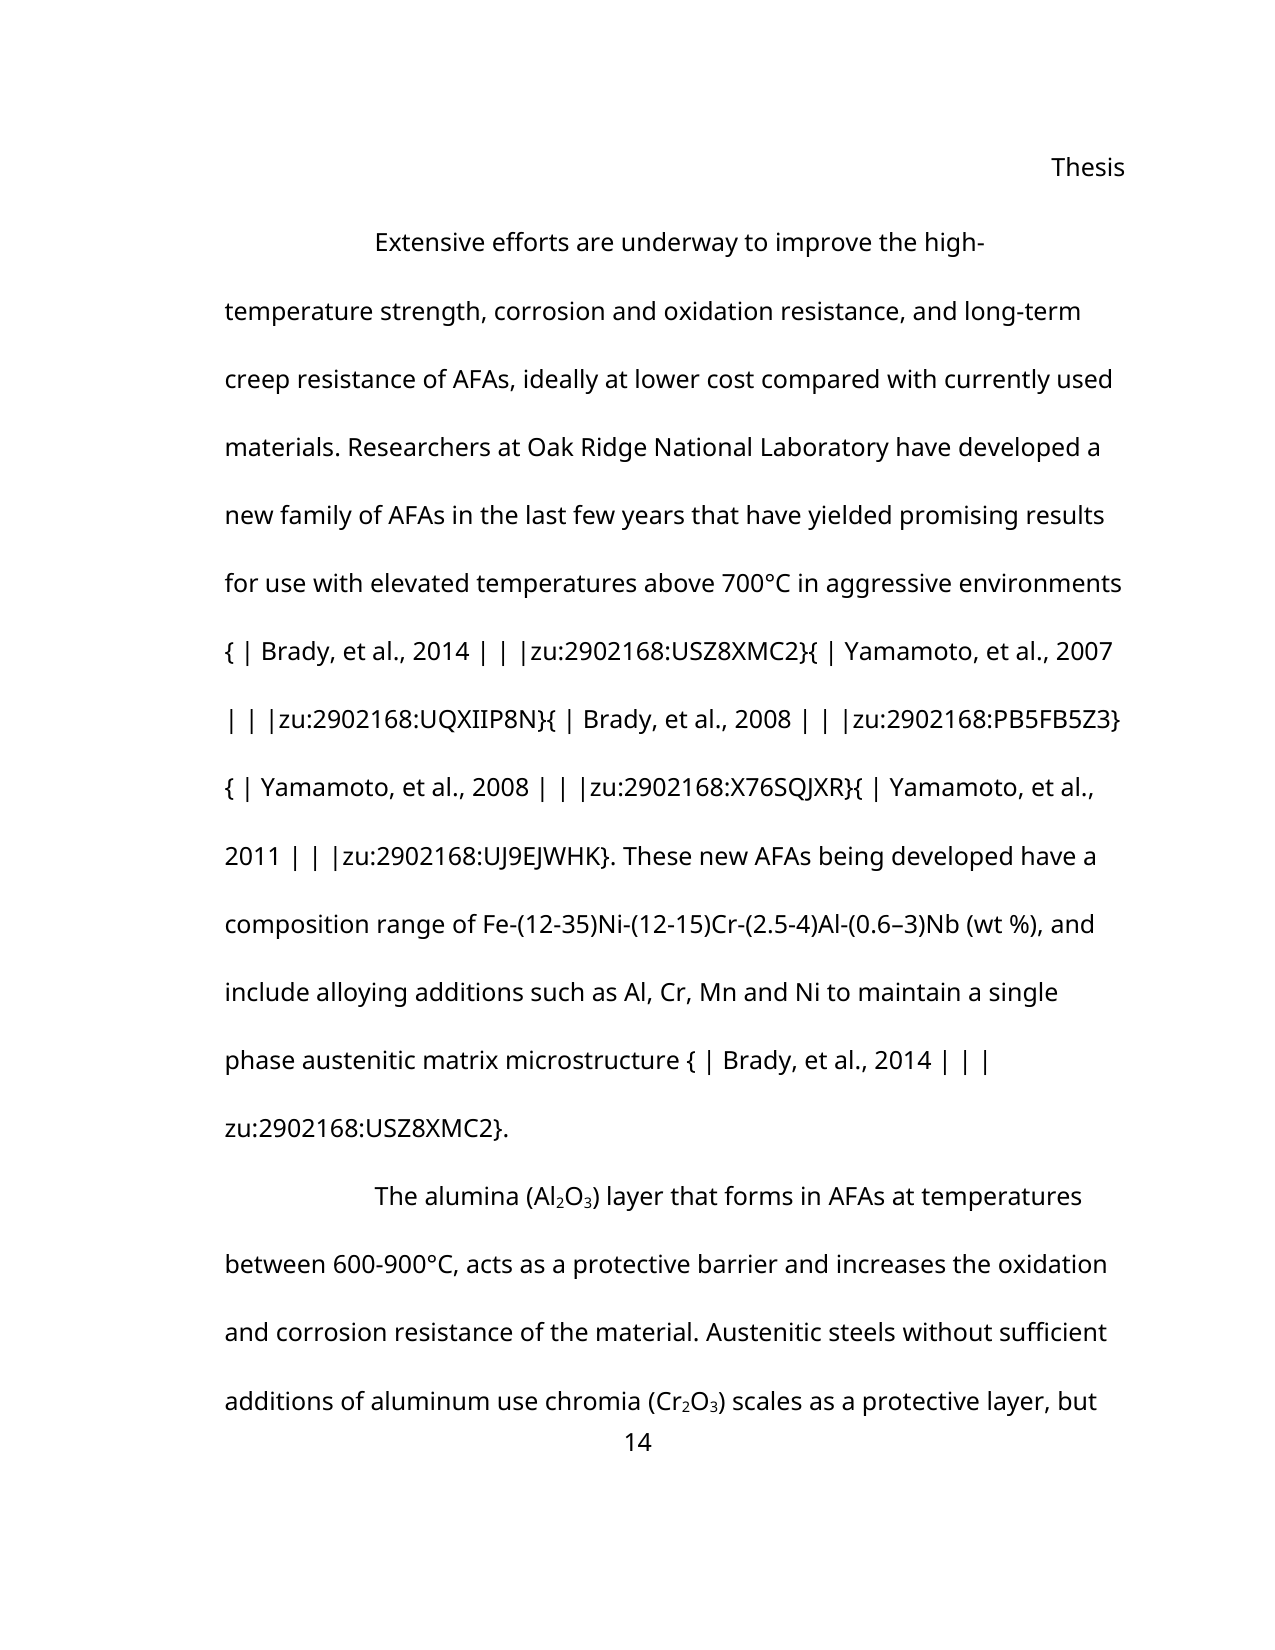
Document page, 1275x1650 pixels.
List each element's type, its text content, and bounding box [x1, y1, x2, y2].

text The alumina (Al2O3) layer that forms in AFAs at temperatures between 600-900°C, acts as a protective barrier and increases the oxidation and corrosion resistance of the material. Austenitic steels without sufficient additions of aluminum use chromia (Cr2O3) scales as a protective layer, but [224, 1179, 1125, 1417]
text Extensive efforts are underway to improve the high-temperature strength, corrosion and oxidation resistance, and long-term creep resistance of AFAs, ideally at lower cost compared with currently used materials. Researchers at Oak Ridge National Laboratory have developed a new family of AFAs in the last few years that have yielded promising results for use with elevated temperatures above 700°C in aggressive environments { | Brady, et al., 2014 | | |zu:2902168:USZ8XMC2}{ | Yamamoto, et al., 2007 | | |zu:2902168:UQXIIP8N}{ | Brady, et al., 2008 | | |zu:2902168:PB5FB5Z3}{ | Yamamoto, et al., 2008 | | |zu:2902168:X76SQJXR}{ | Yamamoto, et al., 2011 | | |zu:2902168:UJ9EJWHK}. These new AFAs being developed have a composition range of Fe-(12-35)Ni-(12-15)Cr-(2.5-4)Al-(0.6–3)Nb (wt %), and include alloying additions such as Al, Cr, Mn and Ni to maintain a single phase austenitic matrix microstructure { | Brady, et al., 2014 | | |zu:2902168:USZ8XMC2}. [224, 225, 1125, 1145]
